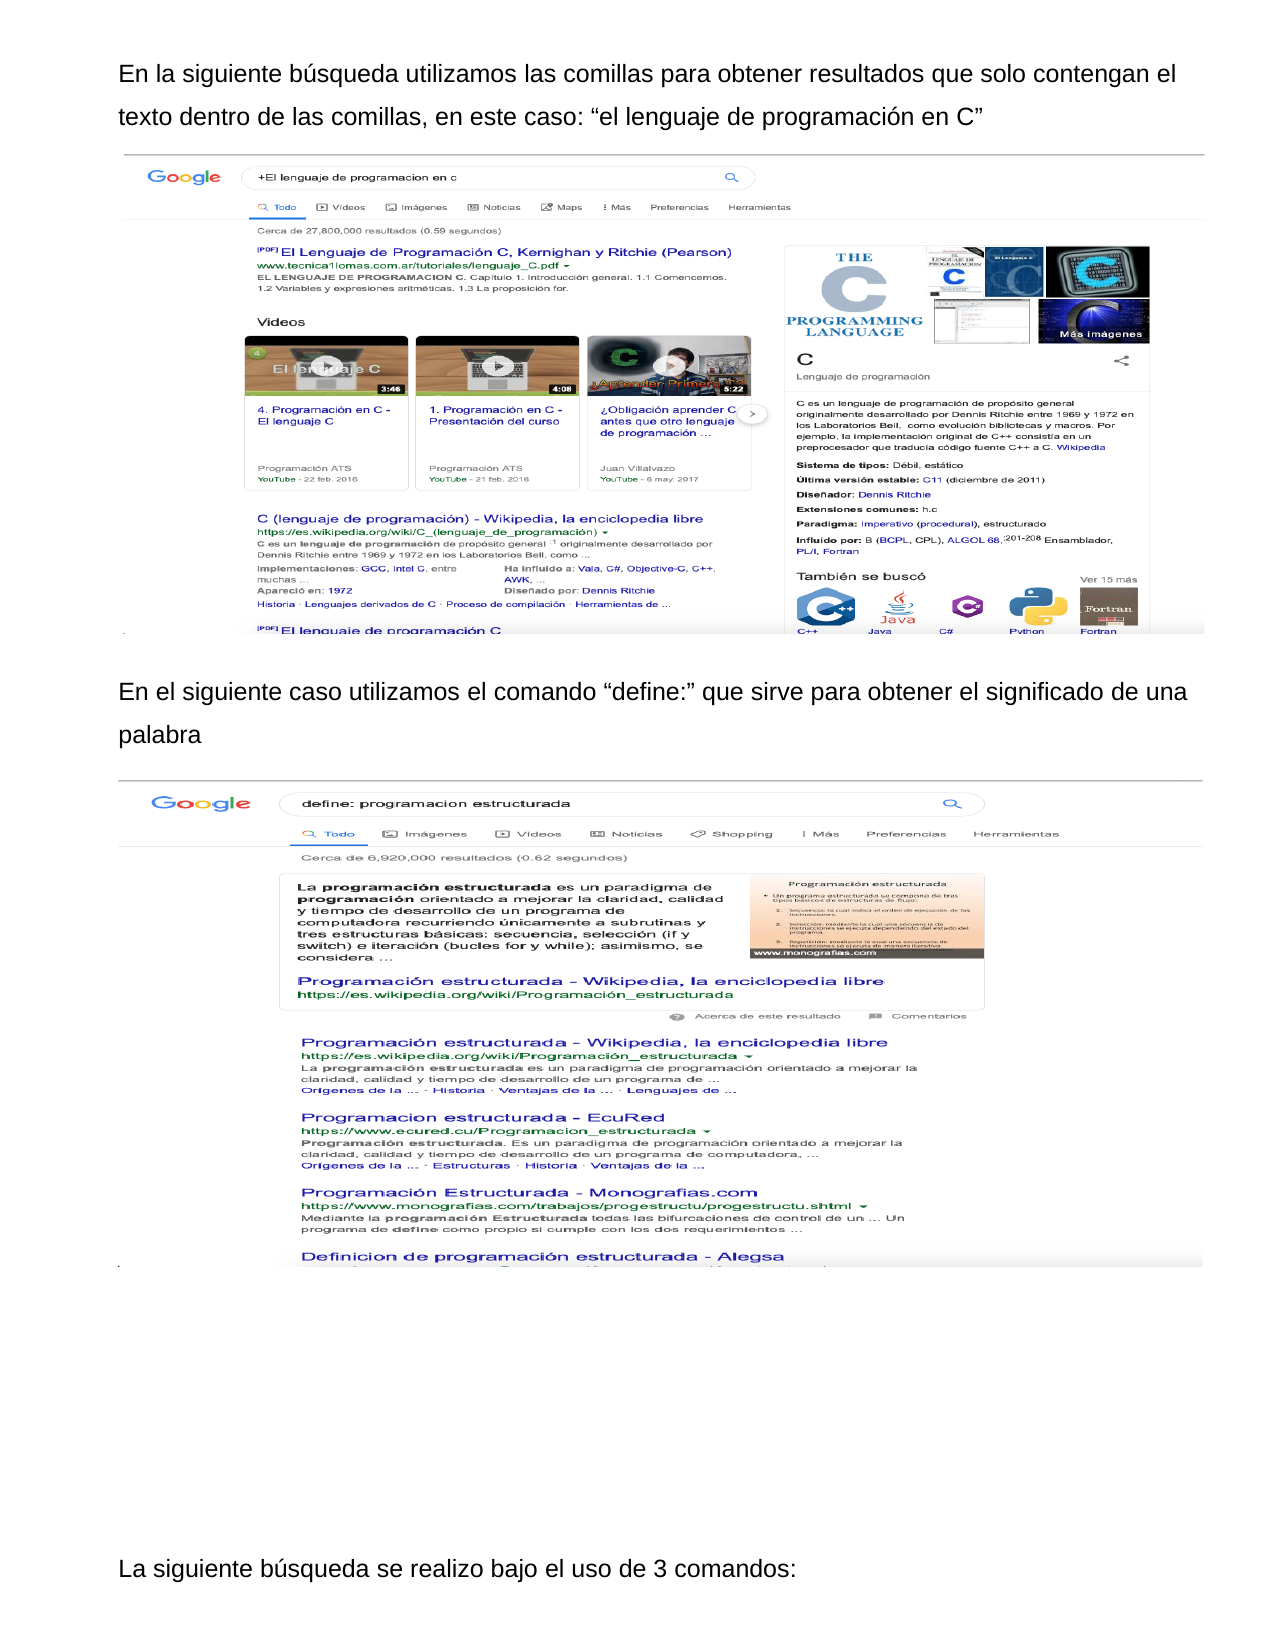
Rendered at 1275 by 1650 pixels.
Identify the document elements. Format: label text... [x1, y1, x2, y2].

text En el siguiente caso utilizamos el comando “define:” que sirve para obtener el significado de una palabra [118, 677, 1205, 749]
text La siguiente búsqueda se realizo bajo el uso de 3 comandos: [118, 1554, 1205, 1583]
text En la siguiente búsqueda utilizamos las comillas para obtener resultados que solo contengan el texto dentro de las comillas, en este caso: “el lenguaje de programación en C” [118, 59, 1205, 131]
